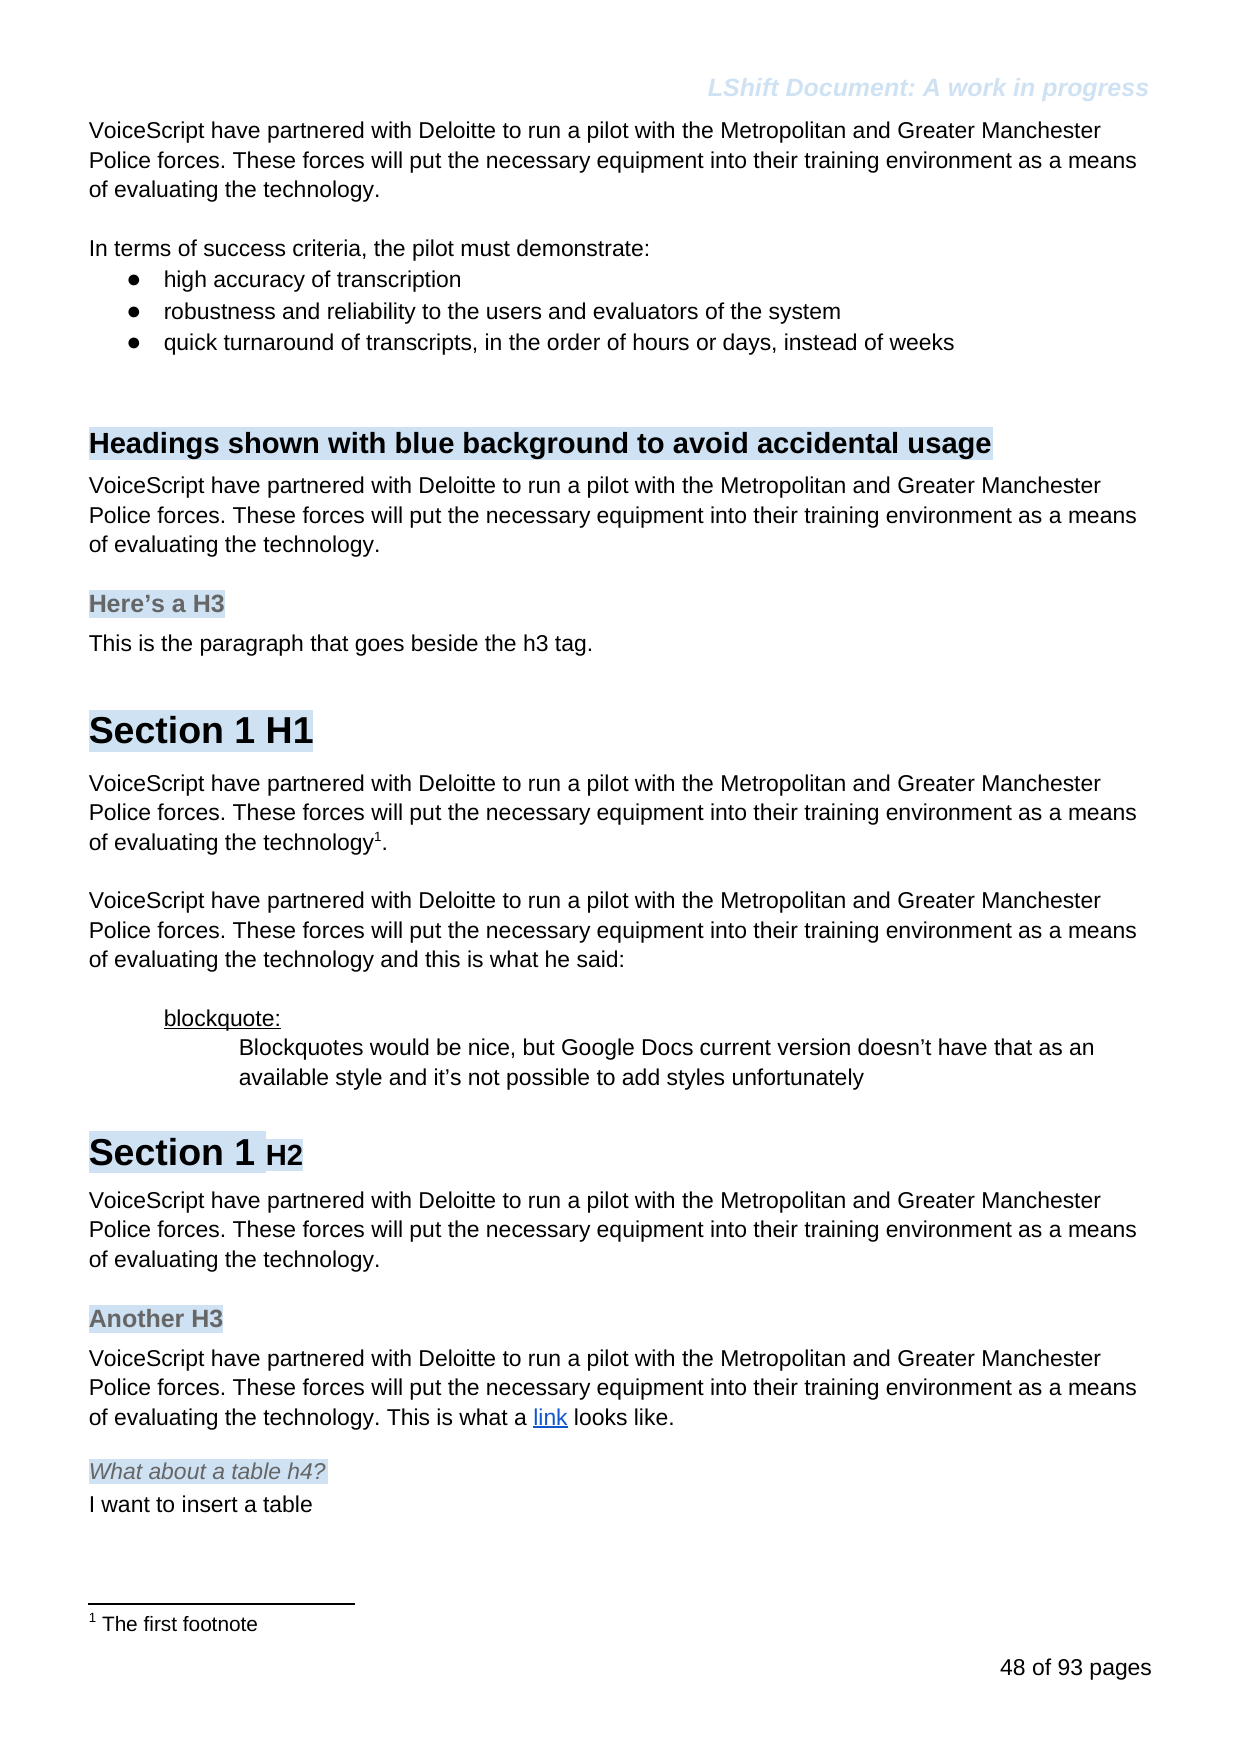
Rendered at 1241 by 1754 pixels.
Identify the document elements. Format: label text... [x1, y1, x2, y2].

subtitle Here’s a H3 [225, 590, 1152, 618]
text The first footnote [88, 1610, 1152, 1636]
list high accuracy of transcription [126, 265, 1152, 293]
subtitle Section 1 H1 [313, 710, 1152, 752]
subtitle Headings shown with blue background to avoid accidental usage [993, 427, 1152, 460]
list robustness and reliability to the users and evaluators of the system [126, 297, 1152, 324]
subtitle Another H3 [223, 1305, 1152, 1333]
text I want to insert a table [88, 1492, 1152, 1518]
text VoiceScript have partnered with Deloitte to run a pilot with the Metropolitan and Greater Manchester Police forces. These forces will put the necessary equipment into their training environment as a means of evaluating the technology. [88, 473, 1152, 557]
text VoiceScript have partnered with Deloitte to run a pilot with the Metropolitan and Greater Manchester Police forces. These forces will put the necessary equipment into their training environment as a means of evaluating the technology. [88, 1188, 1152, 1272]
text VoiceScript have partnered with Deloitte to run a pilot with the Metropolitan and Greater Manchester Police forces. These forces will put the necessary equipment into their training environment as a means of evaluating the technology. [88, 771, 1152, 855]
text Blockquotes would be nice, but Google Docs current version doesn’t have that as an available style and it’s not possible to add styles unfortunately [238, 1035, 1152, 1090]
text In terms of success criteria, the pilot must demonstrate: [88, 236, 1152, 261]
text This is the paragraph that goes beside the h3 tag. [88, 631, 1152, 656]
text VoiceScript have partnered with Deloitte to run a pilot with the Metropolitan and Greater Manchester Police forces. These forces will put the necessary equipment into their training environment as a means of evaluating the technology. This is what a link looks like. [88, 1345, 1152, 1430]
text VoiceScript have partnered with Deloitte to run a pilot with the Metropolitan and Greater Manchester Police forces. These forces will put the necessary equipment into their training environment as a means of evaluating the technology. [88, 118, 1152, 202]
subtitle Section 1 H2 [266, 1131, 1152, 1173]
subtitle What about a table h4? [88, 1458, 1152, 1484]
text blockquote: [163, 1006, 1152, 1031]
text VoiceScript have partnered with Deloitte to run a pilot with the Metropolitan and Greater Manchester Police forces. These forces will put the necessary equipment into their training environment as a means of evaluating the technology and this is what he said: [88, 888, 1152, 972]
list quick turnaround of transcripts, in the order of hours or days, instead of weeks [126, 328, 1152, 356]
